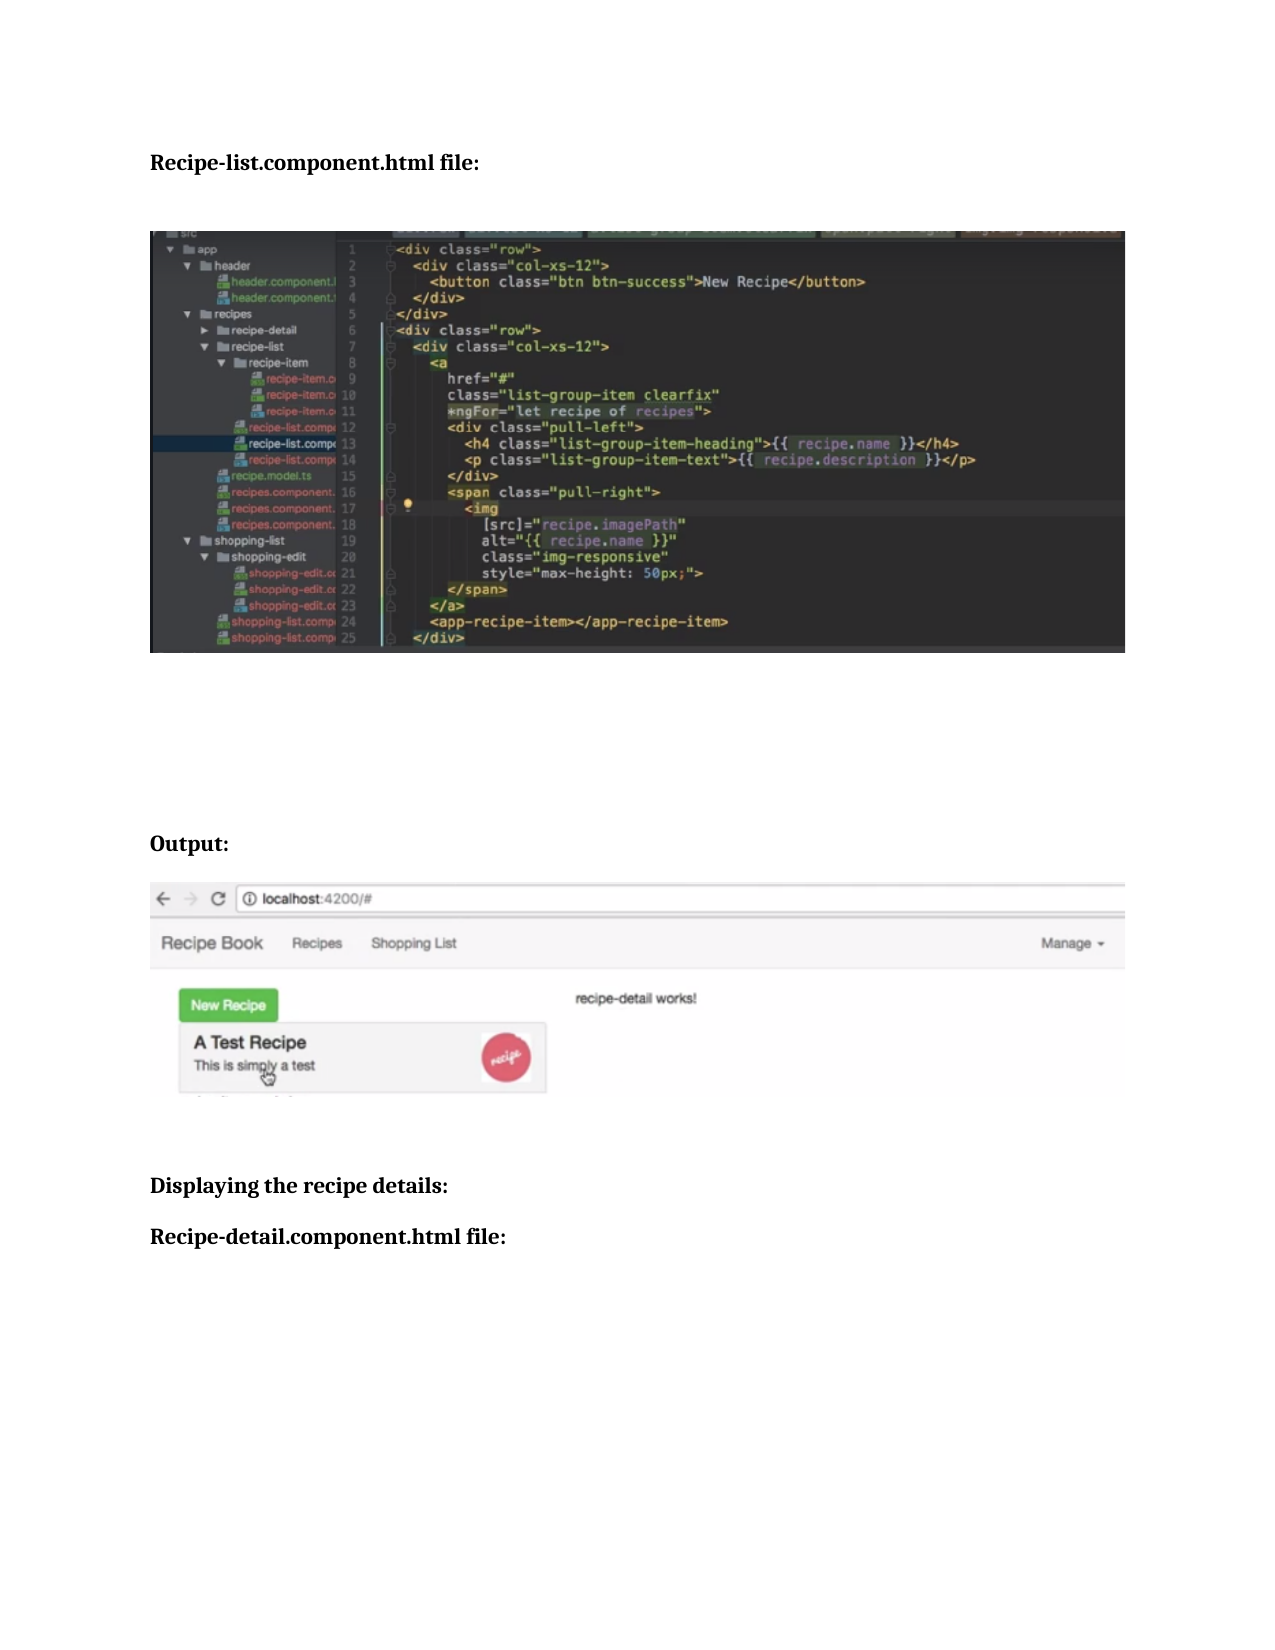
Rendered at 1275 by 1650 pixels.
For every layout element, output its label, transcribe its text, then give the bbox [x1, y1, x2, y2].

subtitle Displaying the recipe details: [150, 1173, 1125, 1199]
subtitle Recipe-list.component.html file: [150, 150, 1125, 176]
picture [150, 231, 1125, 653]
picture [150, 882, 1125, 1097]
subtitle Output: [150, 831, 1125, 857]
subtitle Recipe-detail.component.html file: [150, 1224, 1125, 1250]
